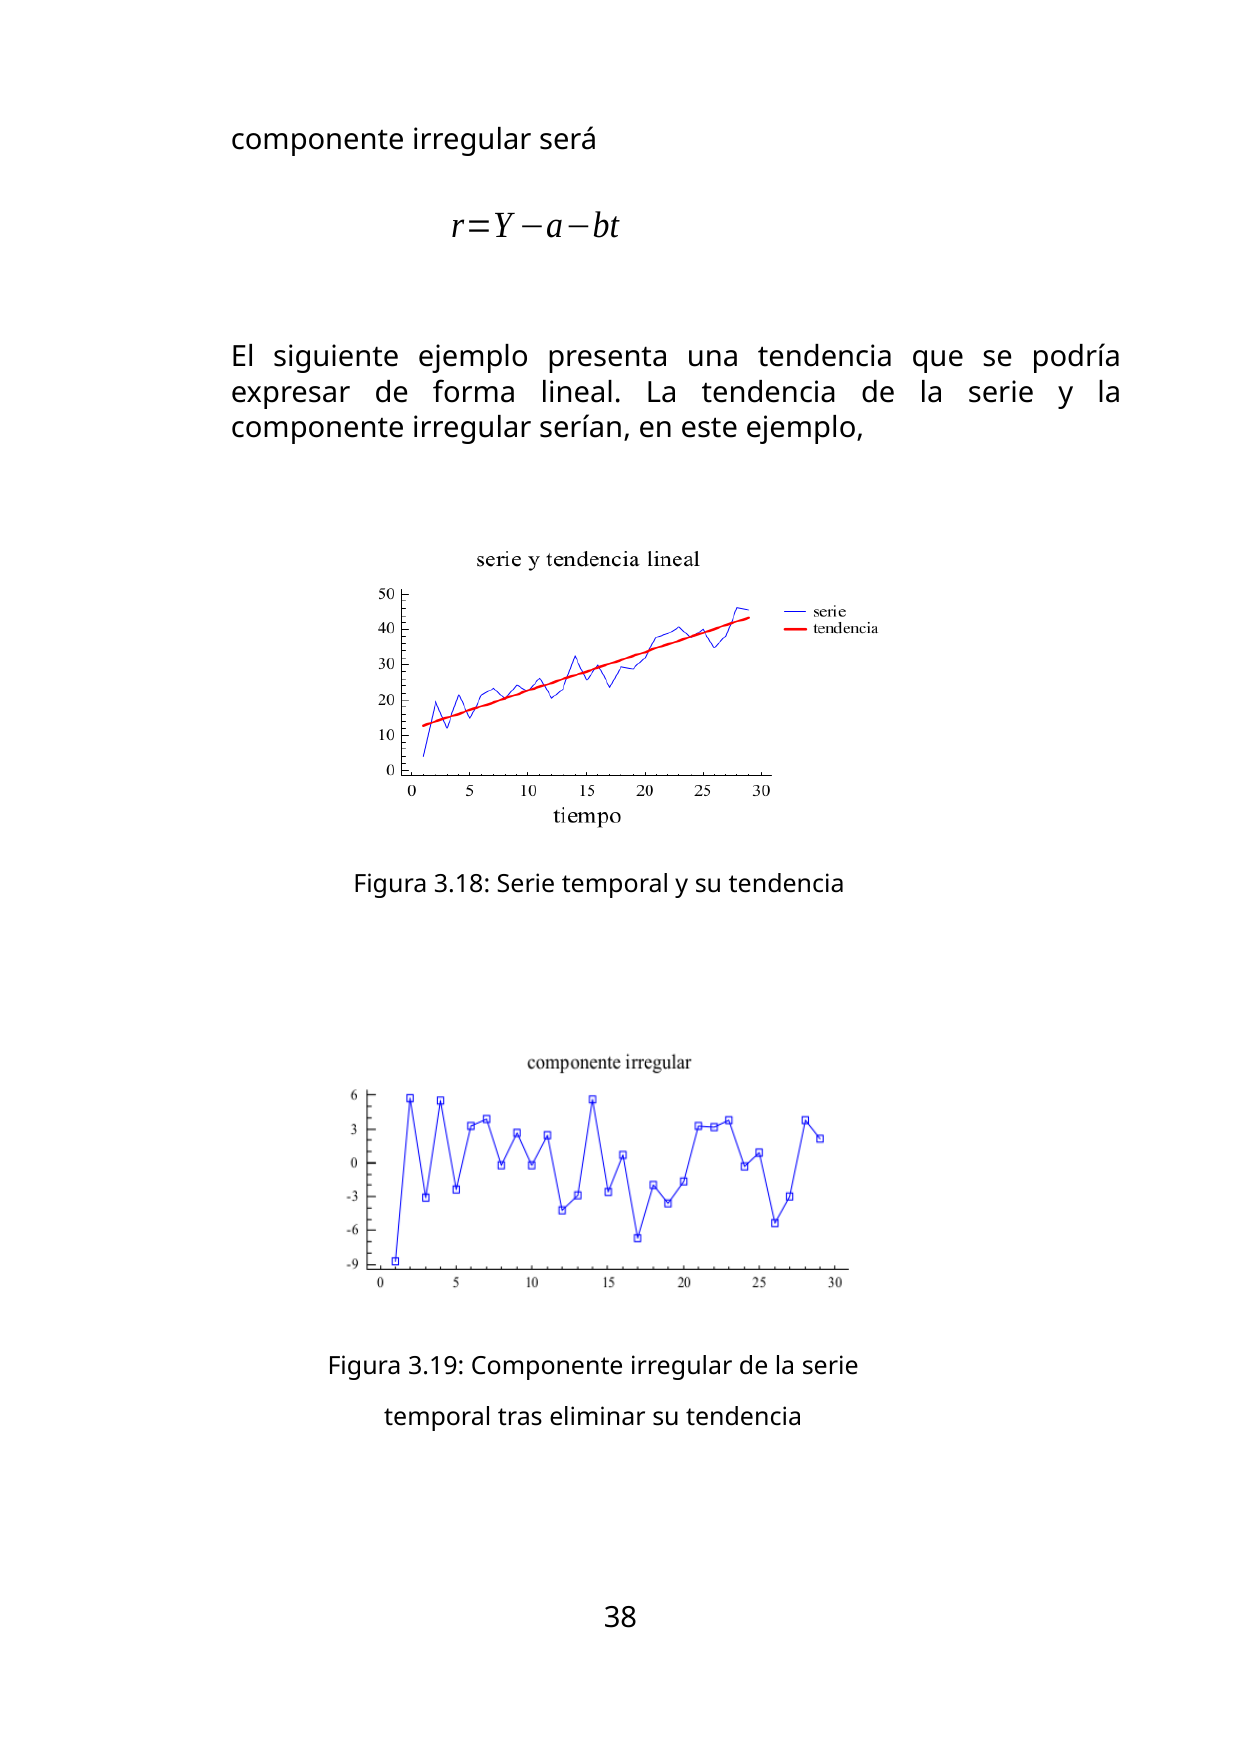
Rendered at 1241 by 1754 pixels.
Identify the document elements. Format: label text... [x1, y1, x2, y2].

picture [294, 521, 904, 849]
text Figura 3.19: Componente irregular de la serie temporal tras eliminar su tendencia [276, 1331, 911, 1432]
list componente irregular será [193, 118, 1122, 158]
text Figura 3.18: Serie temporal y su tendencia [278, 521, 920, 900]
list El siguiente ejemplo presenta una tendencia que se podría expresar de forma lineal. La tendencia de la serie y la componente irregular serían, en este ejemplo, [193, 335, 1122, 446]
picture [275, 1018, 911, 1331]
